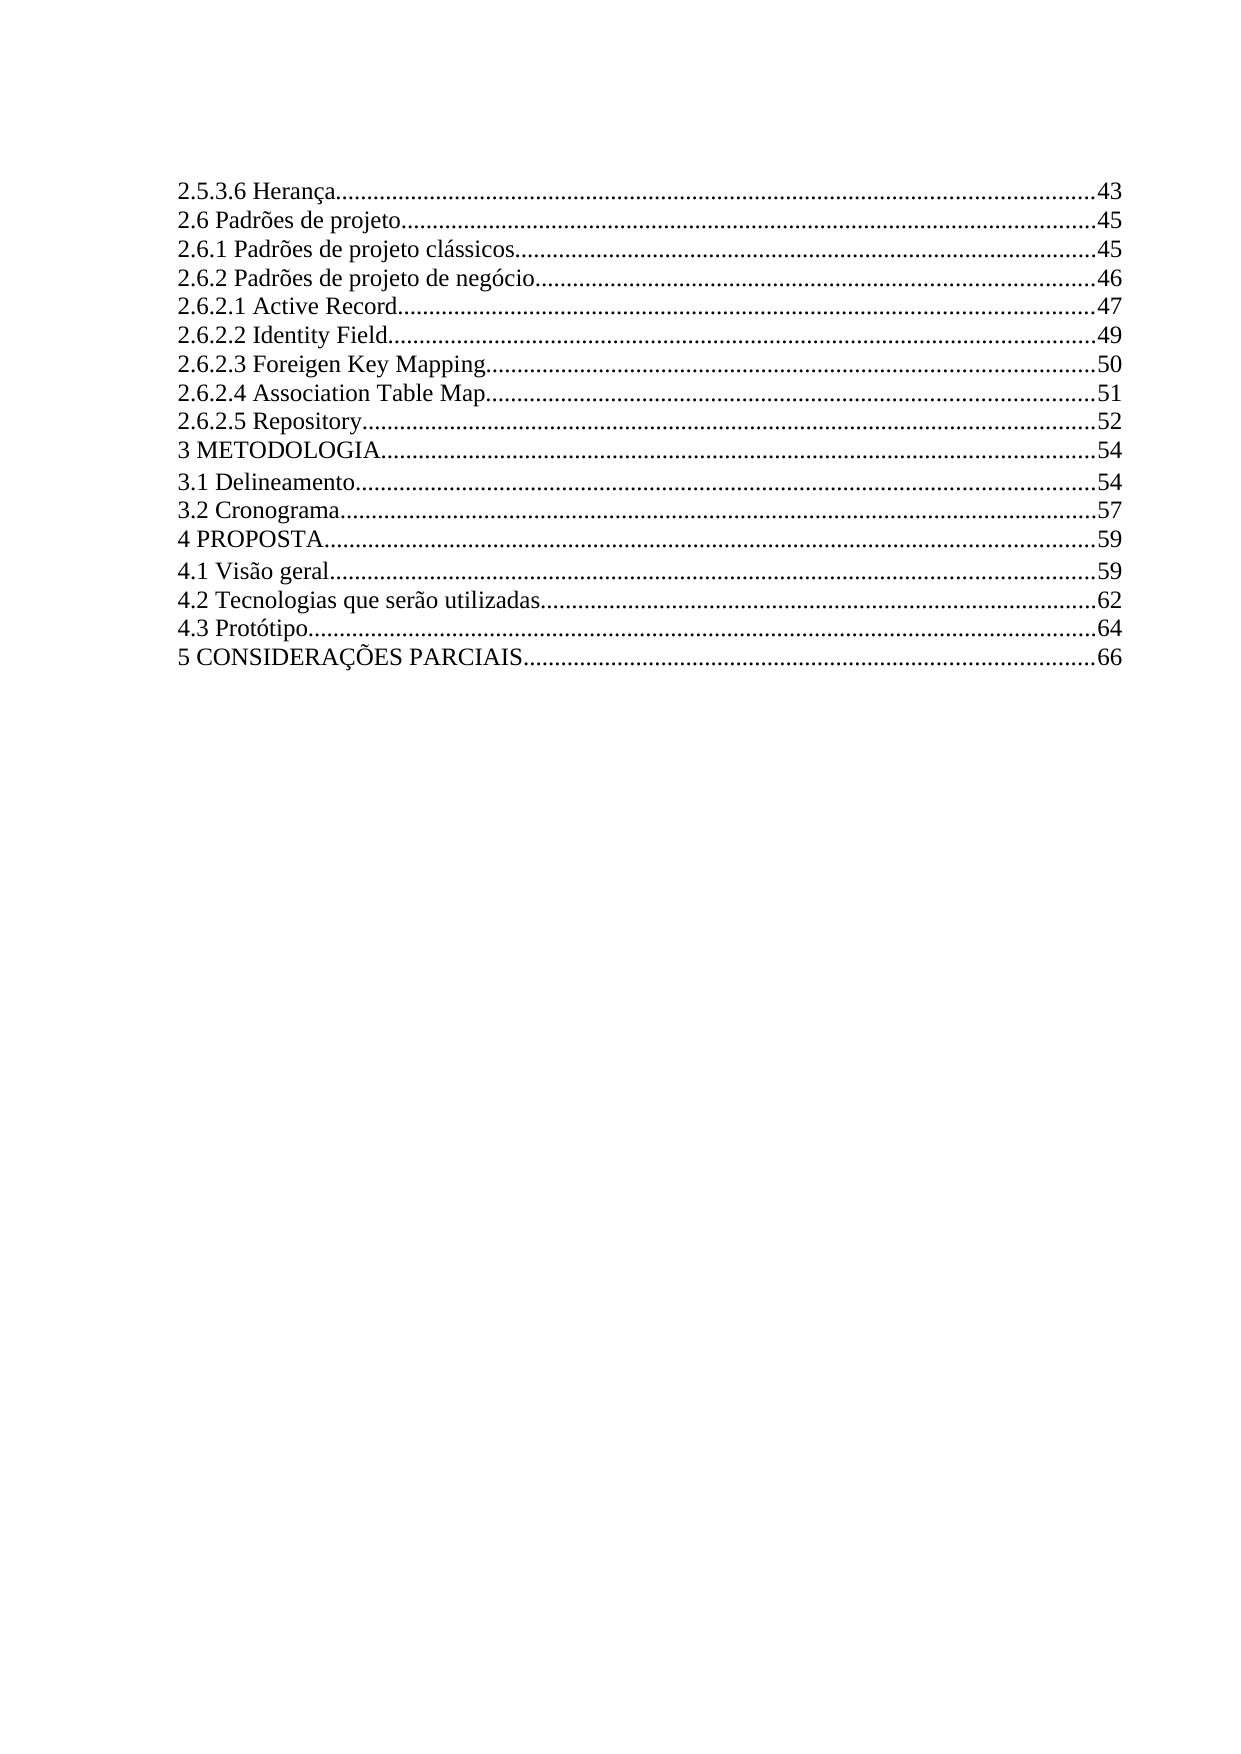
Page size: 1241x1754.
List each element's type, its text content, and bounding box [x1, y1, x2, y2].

text 2.6.2.5 Repository 52 [177, 406, 1122, 435]
text 2.6.2.1 Active Record 47 [177, 291, 1122, 320]
text 3 METODOLOGIA 54 [177, 435, 1122, 464]
text 4.2 Tecnologias que serão utilizadas 62 [177, 585, 1122, 613]
text 4.1 Visão geral 59 [177, 556, 1122, 585]
text 2.6.2.3 Foreigen Key Mapping 50 [177, 349, 1122, 378]
text 2.6 Padrões de projeto 45 [177, 205, 1122, 234]
text 2.6.1 Padrões de projeto clássicos 45 [177, 234, 1122, 263]
text 4 PropostA 59 [177, 524, 1122, 553]
text 3.2 Cronograma 57 [177, 496, 1122, 524]
text 2.6.2 Padrões de projeto de negócio 46 [177, 263, 1122, 291]
text 4.3 Protótipo 64 [177, 613, 1122, 642]
text 5 Considerações parciais 66 [177, 642, 1122, 671]
text 2.5.3.6 Herança 43 [177, 176, 1122, 205]
text 2.6.2.2 Identity Field 49 [177, 320, 1122, 349]
text 2.6.2.4 Association Table Map 51 [177, 378, 1122, 406]
text 3.1 Delineamento 54 [177, 467, 1122, 496]
